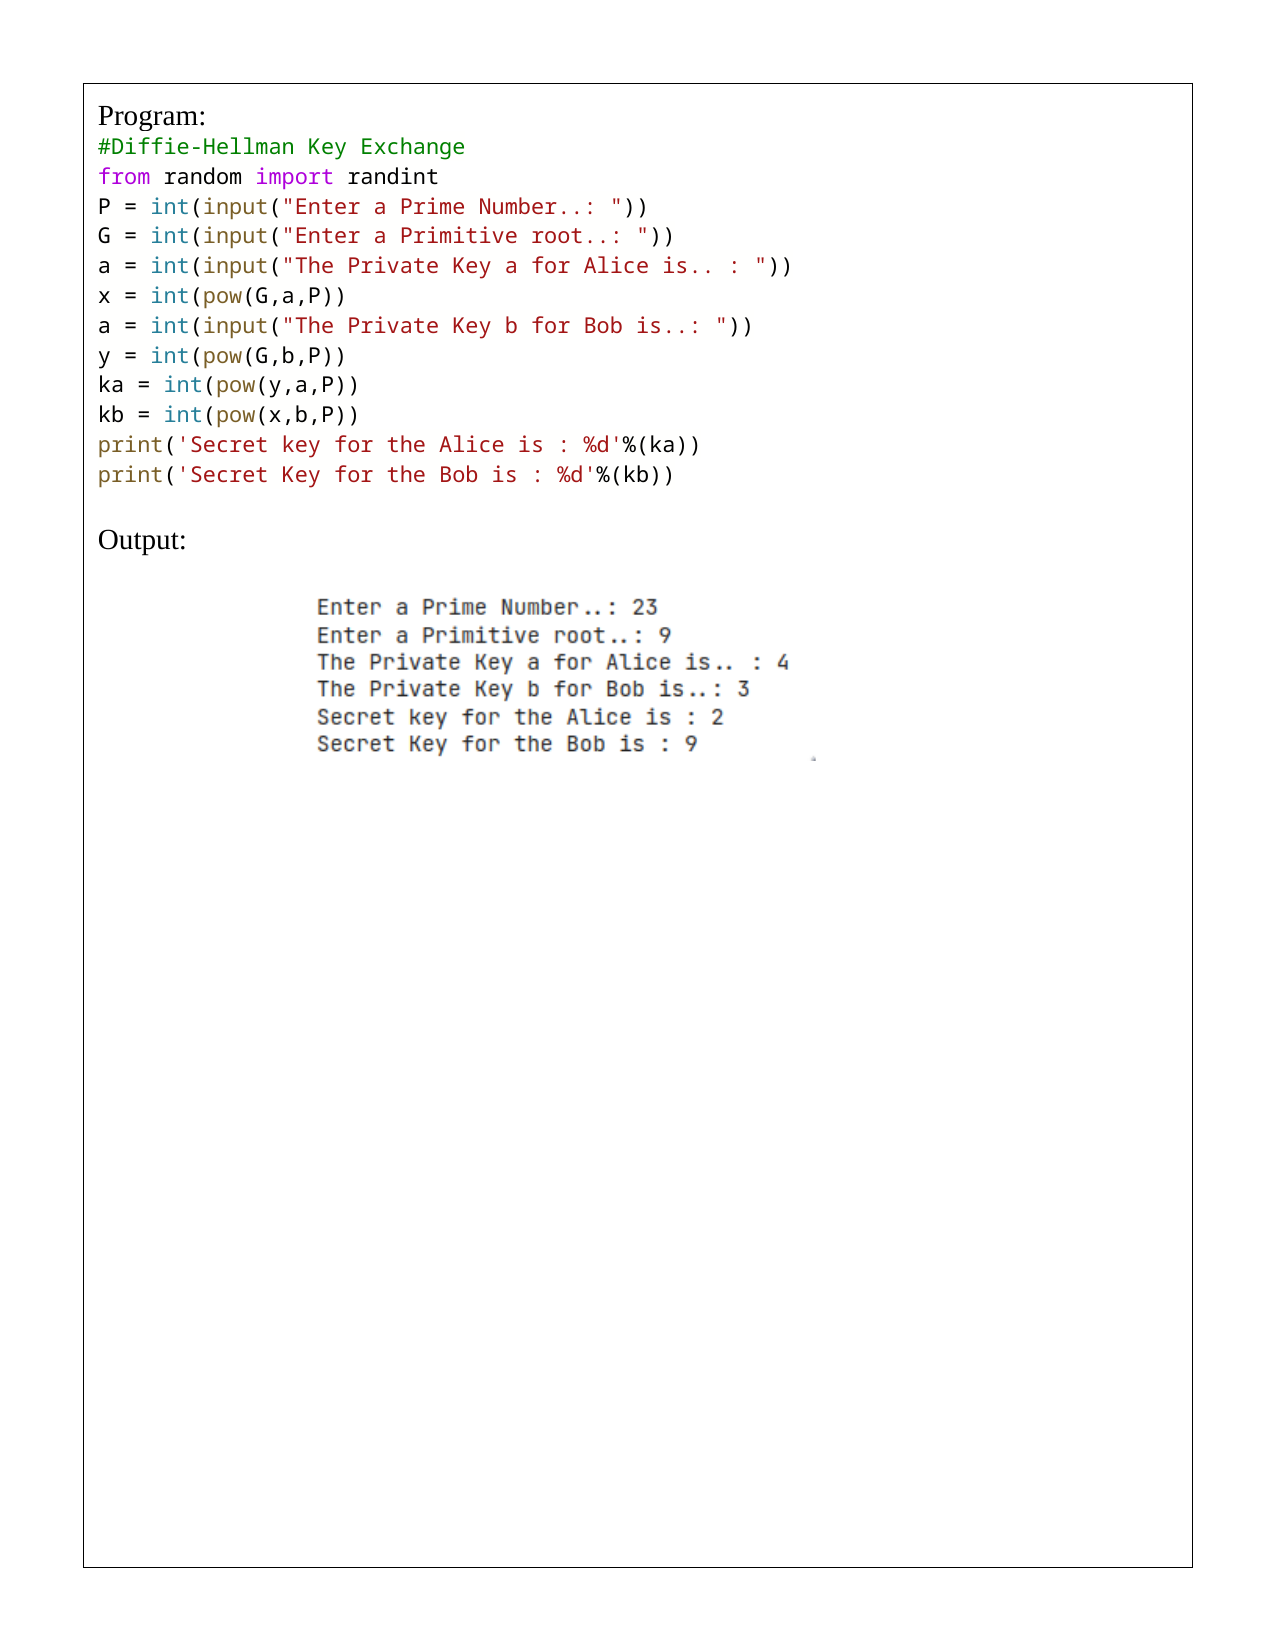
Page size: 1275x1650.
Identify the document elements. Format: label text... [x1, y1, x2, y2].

text y = int(pow(G,b,P)) [98, 340, 1177, 369]
text Program: [98, 98, 1177, 131]
text x = int(pow(G,a,P)) [98, 280, 1177, 310]
text print('Secret Key for the Bob is : %d'%(kb)) [98, 459, 1177, 489]
text print('Secret key for the Alice is : %d'%(ka)) [98, 429, 1177, 459]
text a = int(input("The Private Key b for Bob is..: ")) [98, 310, 1177, 340]
text a = int(input("The Private Key a for Alice is.. : ")) [98, 250, 1177, 280]
text P = int(input("Enter a Prime Number..: ")) [98, 191, 1177, 221]
text kb = int(pow(x,b,P)) [98, 399, 1177, 429]
text Output: [98, 522, 1177, 556]
text G = int(input("Enter a Primitive root..: ")) [98, 221, 1177, 250]
text #Diffie-Hellman Key Exchange [98, 131, 1177, 161]
text from random import randint [98, 161, 1177, 191]
picture [309, 593, 816, 761]
text ka = int(pow(y,a,P)) [98, 369, 1177, 399]
